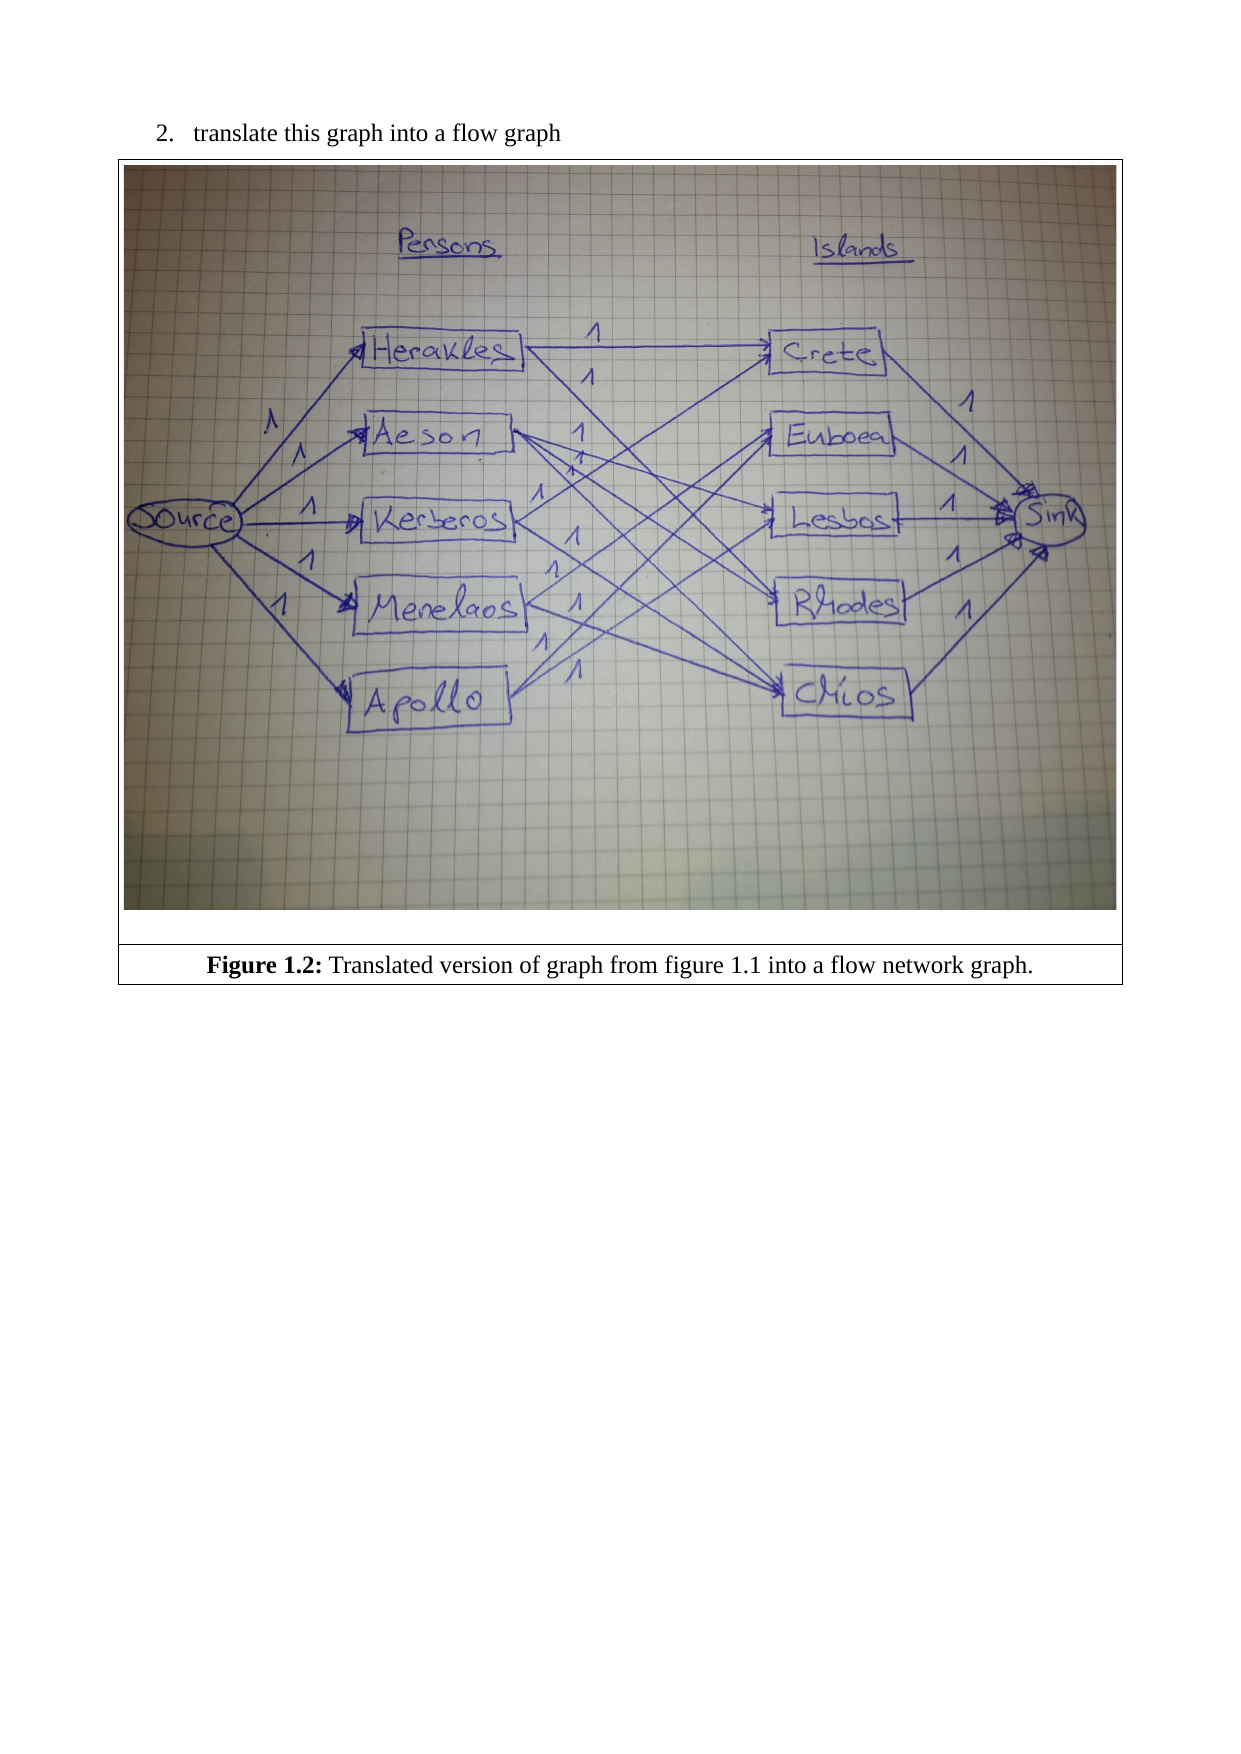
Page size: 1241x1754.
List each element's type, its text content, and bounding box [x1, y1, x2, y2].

picture [123, 165, 1117, 910]
table_cell Figure 1.2: Translated version of graph from figure 1.1 into a flow network graph. [119, 945, 1122, 984]
list translate this graph into a flow graph [156, 118, 1122, 147]
table_header [119, 160, 1122, 909]
table_header [119, 910, 1122, 944]
